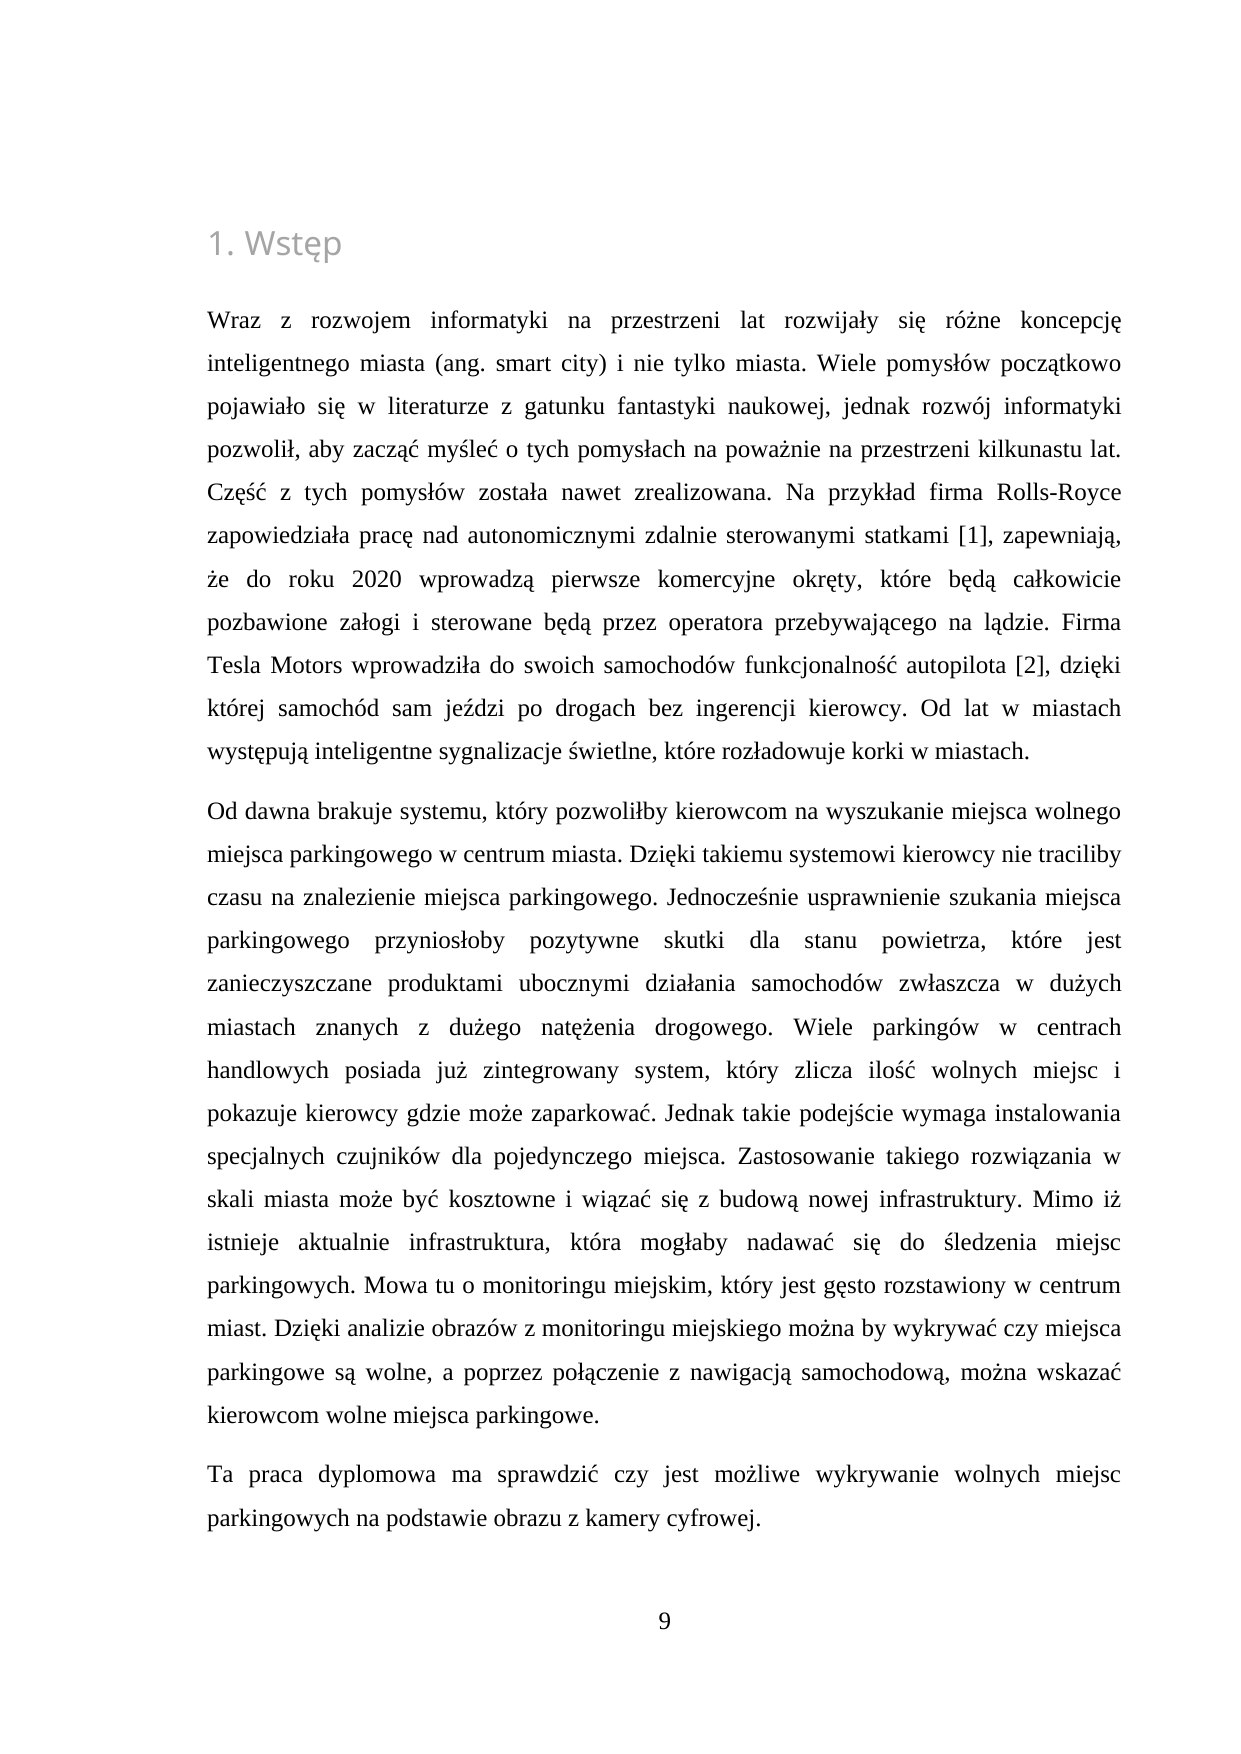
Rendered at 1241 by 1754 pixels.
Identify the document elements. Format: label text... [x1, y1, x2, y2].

text Wraz z rozwojem informatyki na przestrzeni lat rozwijały się różne koncepcję inteligentnego miasta (ang. smart city) i nie tylko miasta. Wiele pomysłów początkowo pojawiało się w literaturze z gatunku fantastyki naukowej, jednak rozwój informatyki pozwolił, aby zacząć myśleć o tych pomysłach na poważnie na przestrzeni kilkunastu lat. Część z tych pomysłów została nawet zrealizowana. Na przykład firma Rolls-Royce zapowiedziała pracę nad autonomicznymi zdalnie sterowanymi statkami [1], zapewniają, że do roku 2020 wprowadzą pierwsze komercyjne okręty, które będą całkowicie pozbawione załogi i sterowane będą przez operatora przebywającego na lądzie. Firma Tesla Motors wprowadziła do swoich samochodów funkcjonalność autopilota [2], dzięki której samochód sam jeździ po drogach bez ingerencji kierowcy. Od lat w miastach występują inteligentne sygnalizacje świetlne, które rozładowuje korki w miastach. [207, 305, 1122, 765]
text Ta praca dyplomowa ma sprawdzić czy jest możliwe wykrywanie wolnych miejsc parkingowych na podstawie obrazu z kamery cyfrowej. [207, 1459, 1122, 1531]
list Wstęp [207, 220, 1122, 266]
text Od dawna brakuje systemu, który pozwoliłby kierowcom na wyszukanie miejsca wolnego miejsca parkingowego w centrum miasta. Dzięki takiemu systemowi kierowcy nie traciliby czasu na znalezienie miejsca parkingowego. Jednocześnie usprawnienie szukania miejsca parkingowego przyniosłoby pozytywne skutki dla stanu powietrza, które jest zanieczyszczane produktami ubocznymi działania samochodów zwłaszcza w dużych miastach znanych z dużego natężenia drogowego. Wiele parkingów w centrach handlowych posiada już zintegrowany system, który zlicza ilość wolnych miejsc i pokazuje kierowcy gdzie może zaparkować. Jednak takie podejście wymaga instalowania specjalnych czujników dla pojedynczego miejsca. Zastosowanie takiego rozwiązania w skali miasta może być kosztowne i wiązać się z budową nowej infrastruktury. Mimo iż istnieje aktualnie infrastruktura, która mogłaby nadawać się do śledzenia miejsc parkingowych. Mowa tu o monitoringu miejskim, który jest gęsto rozstawiony w centrum miast. Dzięki analizie obrazów z monitoringu miejskiego można by wykrywać czy miejsca parkingowe są wolne, a poprzez połączenie z nawigacją samochodową, można wskazać kierowcom wolne miejsca parkingowe. [207, 796, 1122, 1428]
